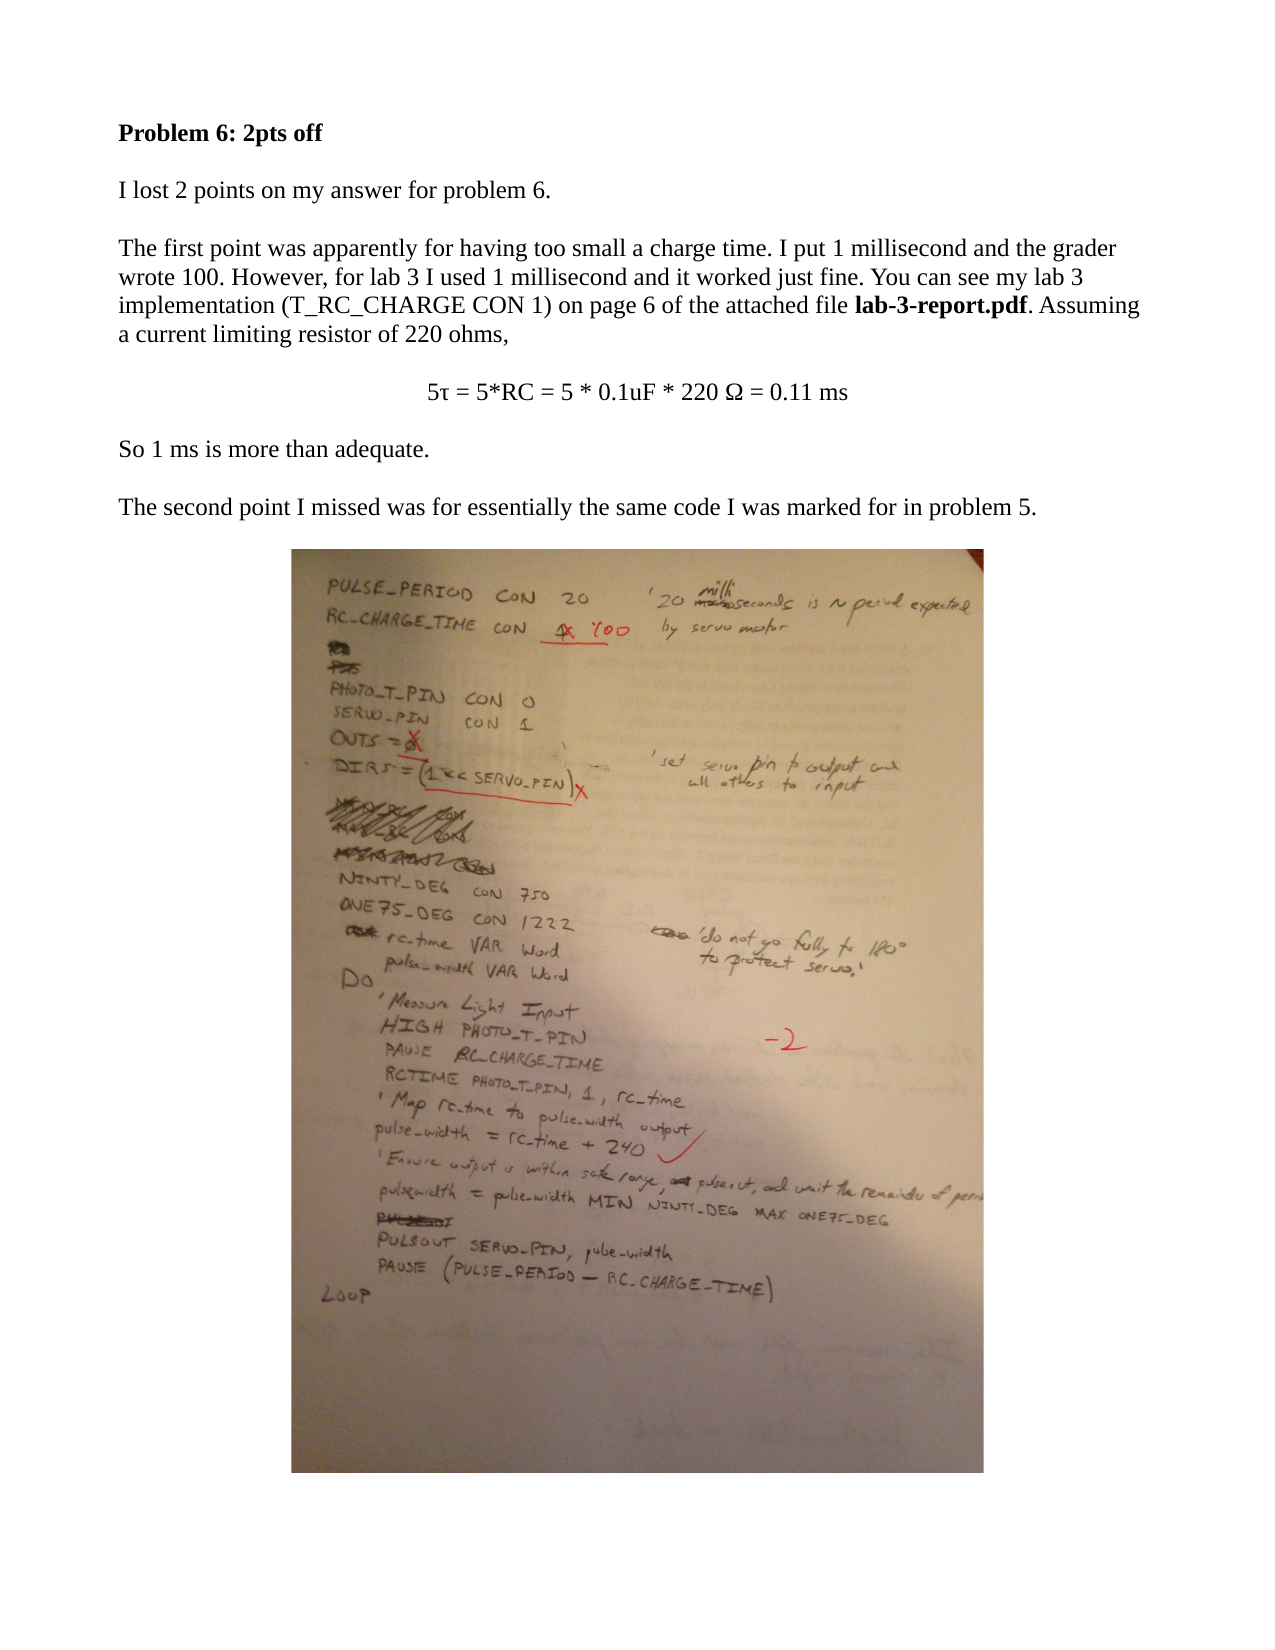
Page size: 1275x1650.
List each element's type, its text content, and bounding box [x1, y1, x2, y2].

text So 1 ms is more than adequate. [118, 434, 1157, 463]
text 5τ = 5*RC = 5 * 0.1uF * 220 Ω = 0.11 ms [118, 377, 1157, 406]
text I lost 2 points on my answer for problem 6. [118, 176, 1157, 204]
text The first point was apparently for having too small a charge time. I put 1 millisecond and the grader wrote 100. However, for lab 3 I used 1 millisecond and it worked just fine. You can see my lab 3 implementation (T_RC_CHARGE CON 1) on page 6 of the attached file lab-3-report.pdf. Assuming a current limiting resistor of 220 ohms, [118, 233, 1157, 348]
text Problem 6: 2pts off [118, 118, 1157, 147]
picture [291, 549, 984, 1473]
text The second point I missed was for essentially the same code I was marked for in problem 5. [118, 492, 1157, 521]
